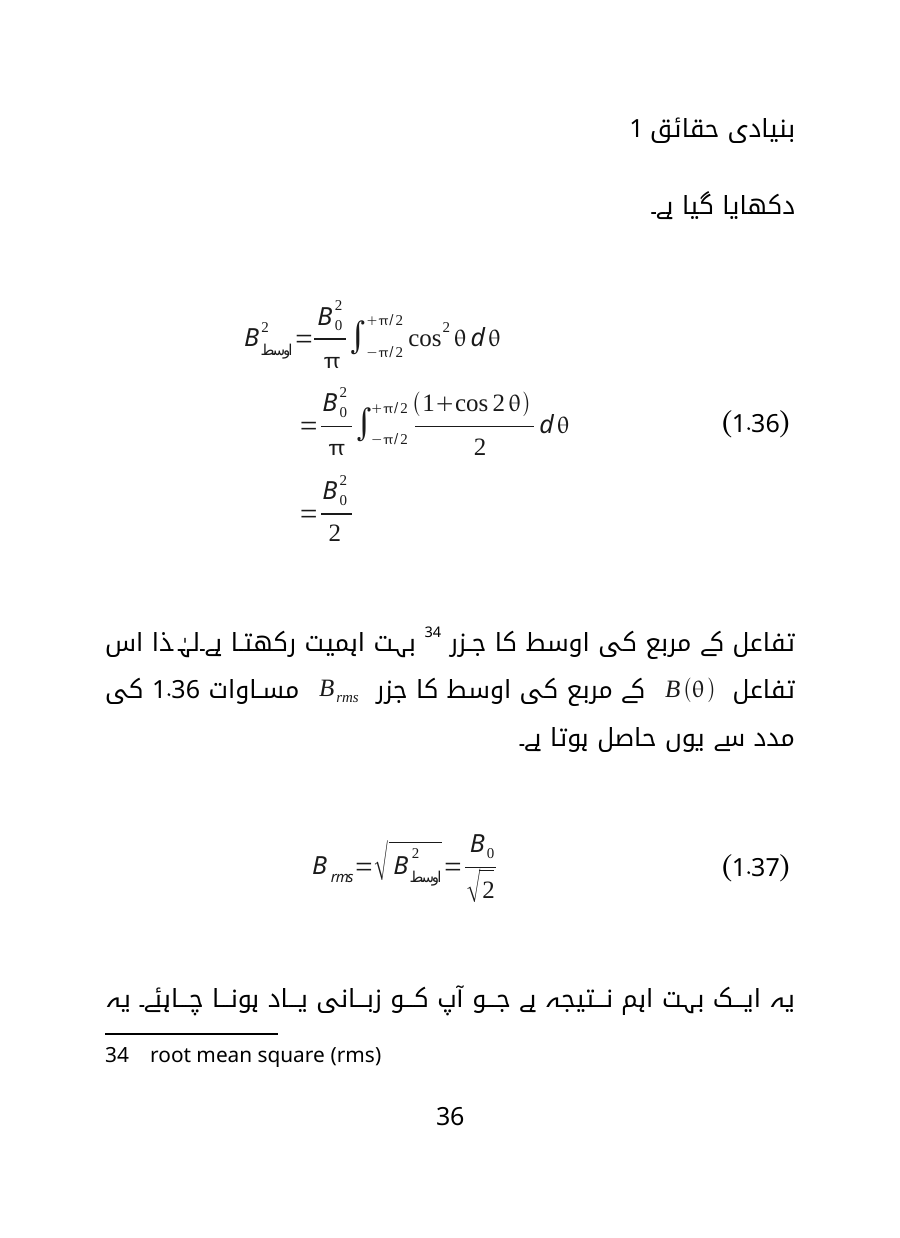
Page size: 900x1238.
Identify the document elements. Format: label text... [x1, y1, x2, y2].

text تفاعل کے مربع کی اوسط کا جزر بہت اہمیت رکھتا ہے۔لہٰذا اس تفاعلکے مربع کی اوسط کا جزرمساوات 1.36 کی مدد سے یوں حاصل ہوتا ہے۔ [105, 619, 795, 761]
text اسی طرح اگر اسی خطہ پر تفاعل کے مربع یعنی کا اوسط درکار ہو تو ایسا کرنا مساوات 1.36 میں دکھایا گیا ہے۔ [105, 182, 795, 230]
table_header [105, 820, 692, 929]
table_header [105, 289, 697, 572]
text یہ ایک بہت اہم نتیجہ ہے جو آپ کو زبانی یاد ہونا چاہئے۔ یہ مساوات ہر سائن نما تفاعل کے لئے درست ہے۔ [105, 976, 795, 1023]
text root mean square (rms) [105, 1040, 795, 1068]
table_header (1.37) [693, 820, 795, 929]
table_header (1.36) [697, 289, 795, 572]
